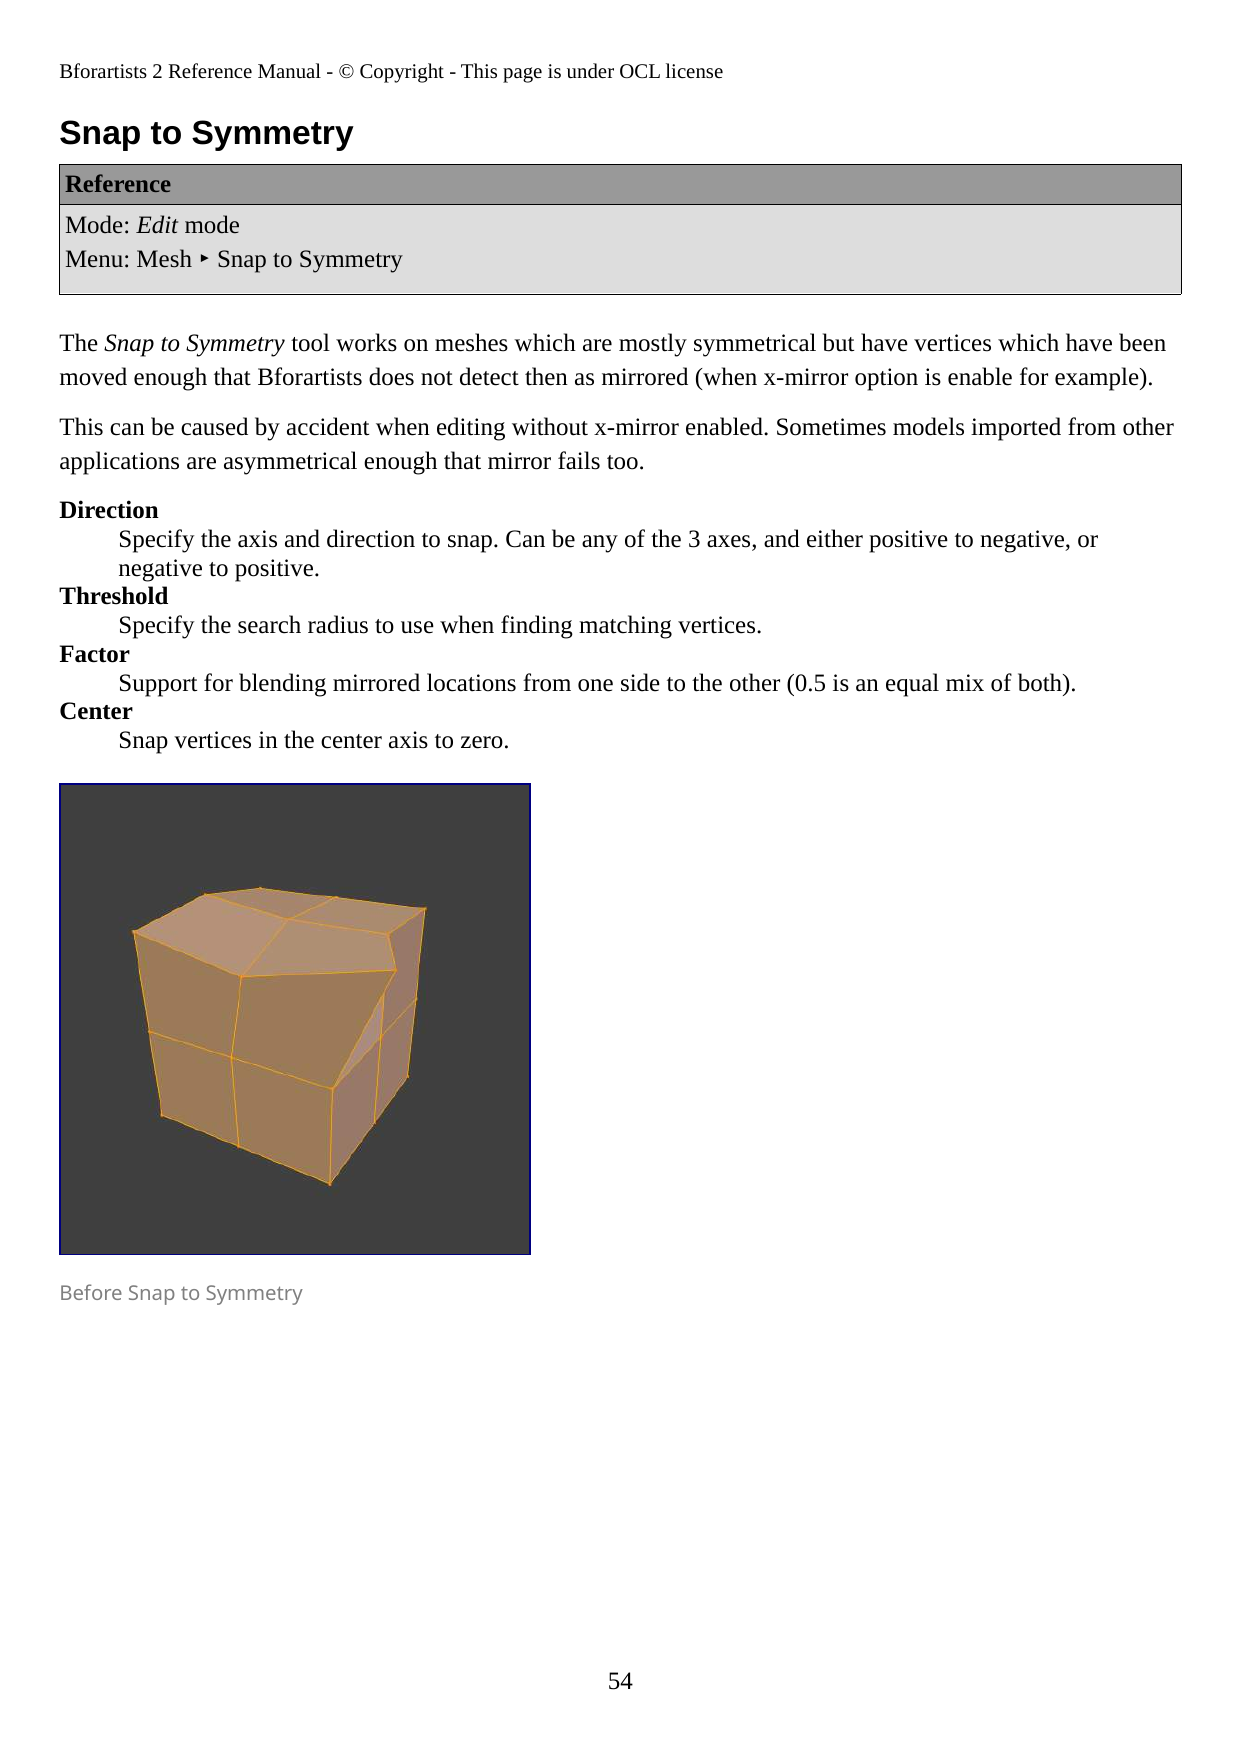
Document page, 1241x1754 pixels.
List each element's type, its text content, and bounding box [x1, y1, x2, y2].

list Specify the axis and direction to snap. Can be any of the 3 axes, and either positive to negative, or negative to positive. [118, 524, 1181, 581]
subtitle Center [59, 696, 1181, 725]
subtitle Threshold [59, 581, 1181, 610]
list Specify the search radius to use when finding matching vertices. [118, 610, 1181, 639]
subtitle Direction [59, 495, 1181, 524]
subtitle Factor [59, 639, 1181, 668]
text The Snap to Symmetry tool works on meshes which are mostly symmetrical but have vertices which have been moved enough that Bforartists does not detect then as mirrored (when x-mirror option is enable for example). [59, 328, 1181, 391]
text Before Snap to Symmetry [59, 1276, 1181, 1307]
table_header Reference [60, 165, 1181, 204]
text This can be caused by accident when editing without x-mirror enabled. Sometimes models imported from other applications are asymmetrical enough that mirror fails too. [59, 412, 1181, 475]
subtitle Snap to Symmetry [59, 113, 1181, 151]
list Snap vertices in the center axis to zero. [118, 725, 1181, 754]
table_cell Mode: Edit mode Menu: Mesh ‣ Snap to Symmetry [60, 205, 1181, 293]
picture [61, 785, 529, 1254]
list Support for blending mirrored locations from one side to the other (0.5 is an equal mix of both). [118, 668, 1181, 696]
